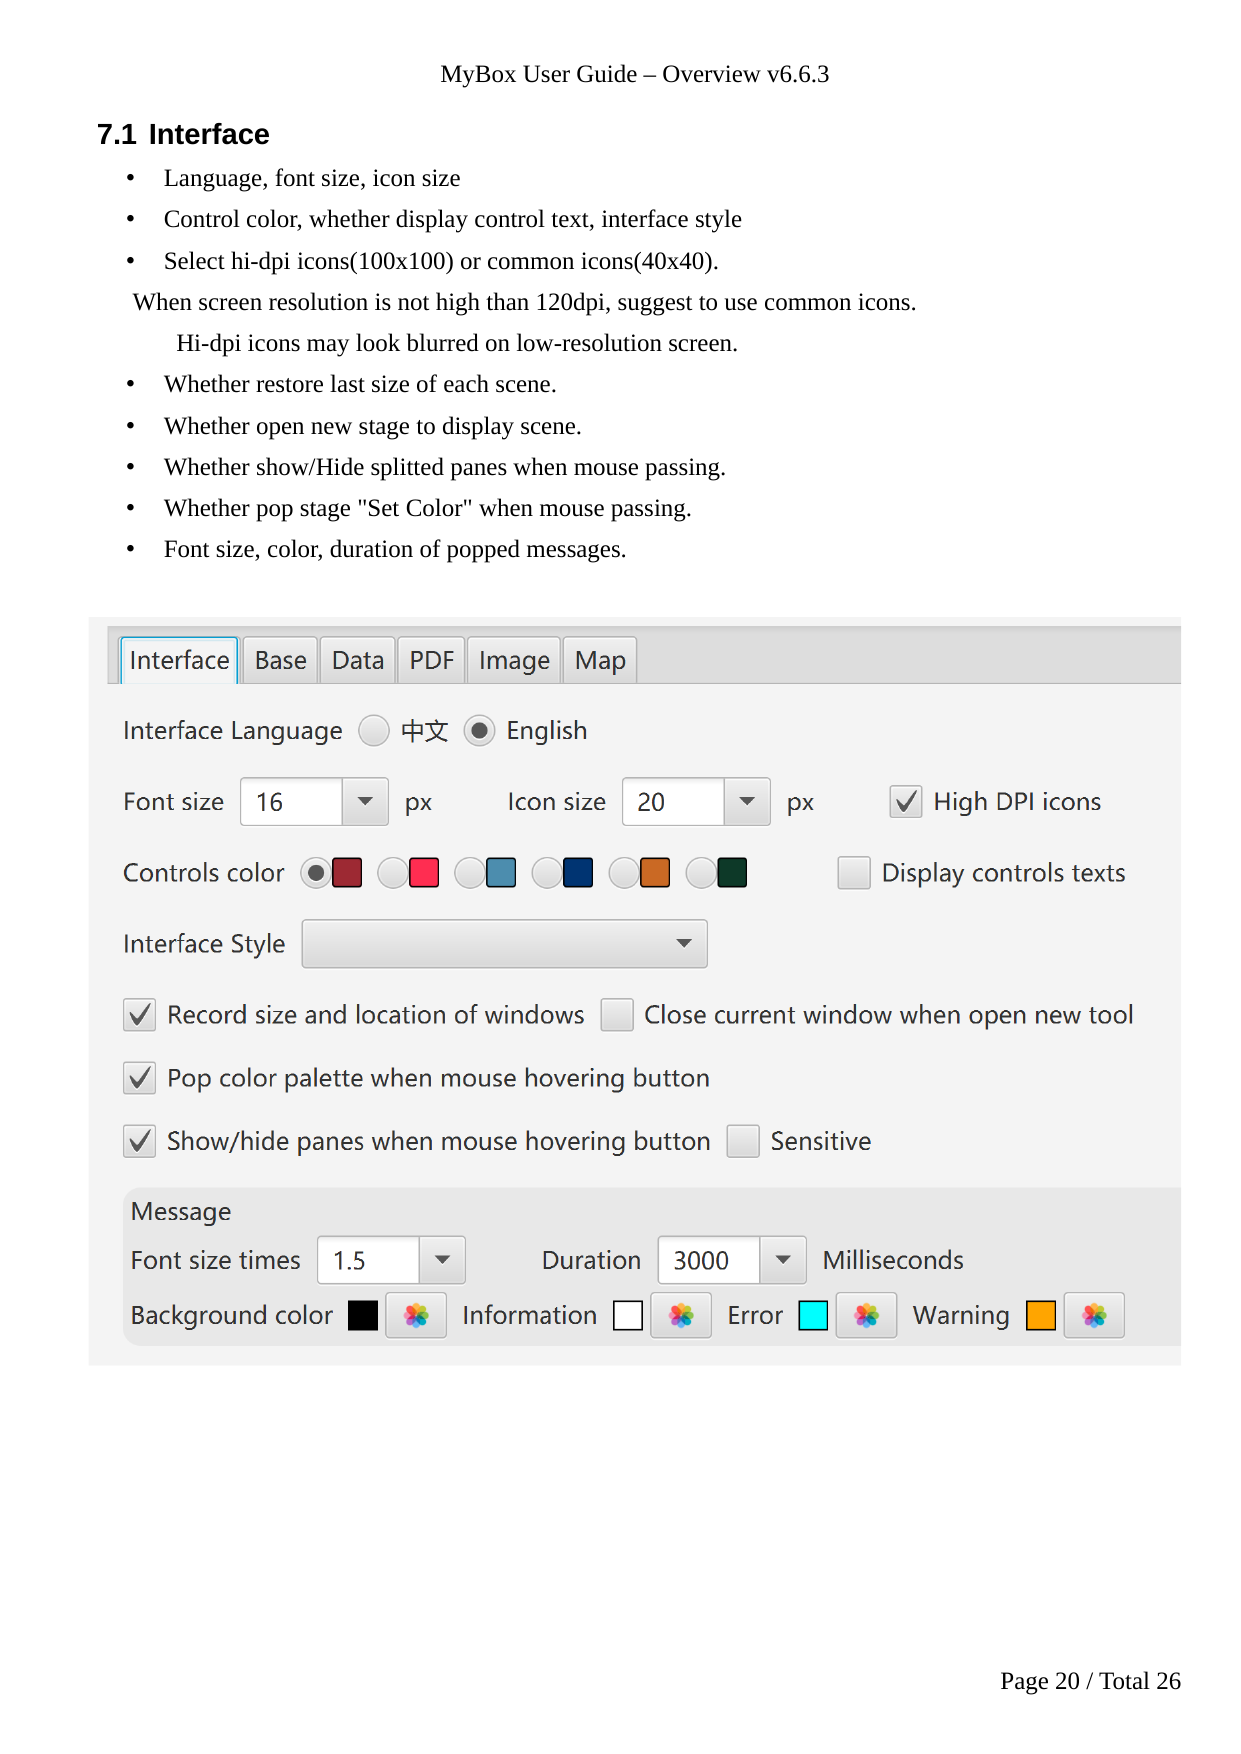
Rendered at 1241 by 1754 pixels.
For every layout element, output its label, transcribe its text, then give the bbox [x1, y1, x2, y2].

text When screen resolution is not high than 120dpi, suggest to use common icons. [88, 287, 1181, 316]
subtitle Interface [88, 117, 1181, 151]
list Font size, color, duration of popped messages. [126, 534, 1181, 563]
list Language, font size, icon size [126, 163, 1181, 192]
list Whether open new stage to display scene. [126, 411, 1181, 439]
list Whether restore last size of each scene. [126, 369, 1181, 398]
text Hi-dpi icons may look blurred on low-resolution screen. [88, 328, 1181, 357]
list Whether pop stage "Set Color" when mouse passing. [126, 493, 1181, 522]
list Select hi-dpi icons(100x100) or common icons(40x40). [126, 246, 1181, 274]
picture [88, 617, 1182, 1366]
list Control color, whether display control text, interface style [126, 204, 1181, 233]
list Whether show/Hide splitted panes when mouse passing. [126, 452, 1181, 481]
